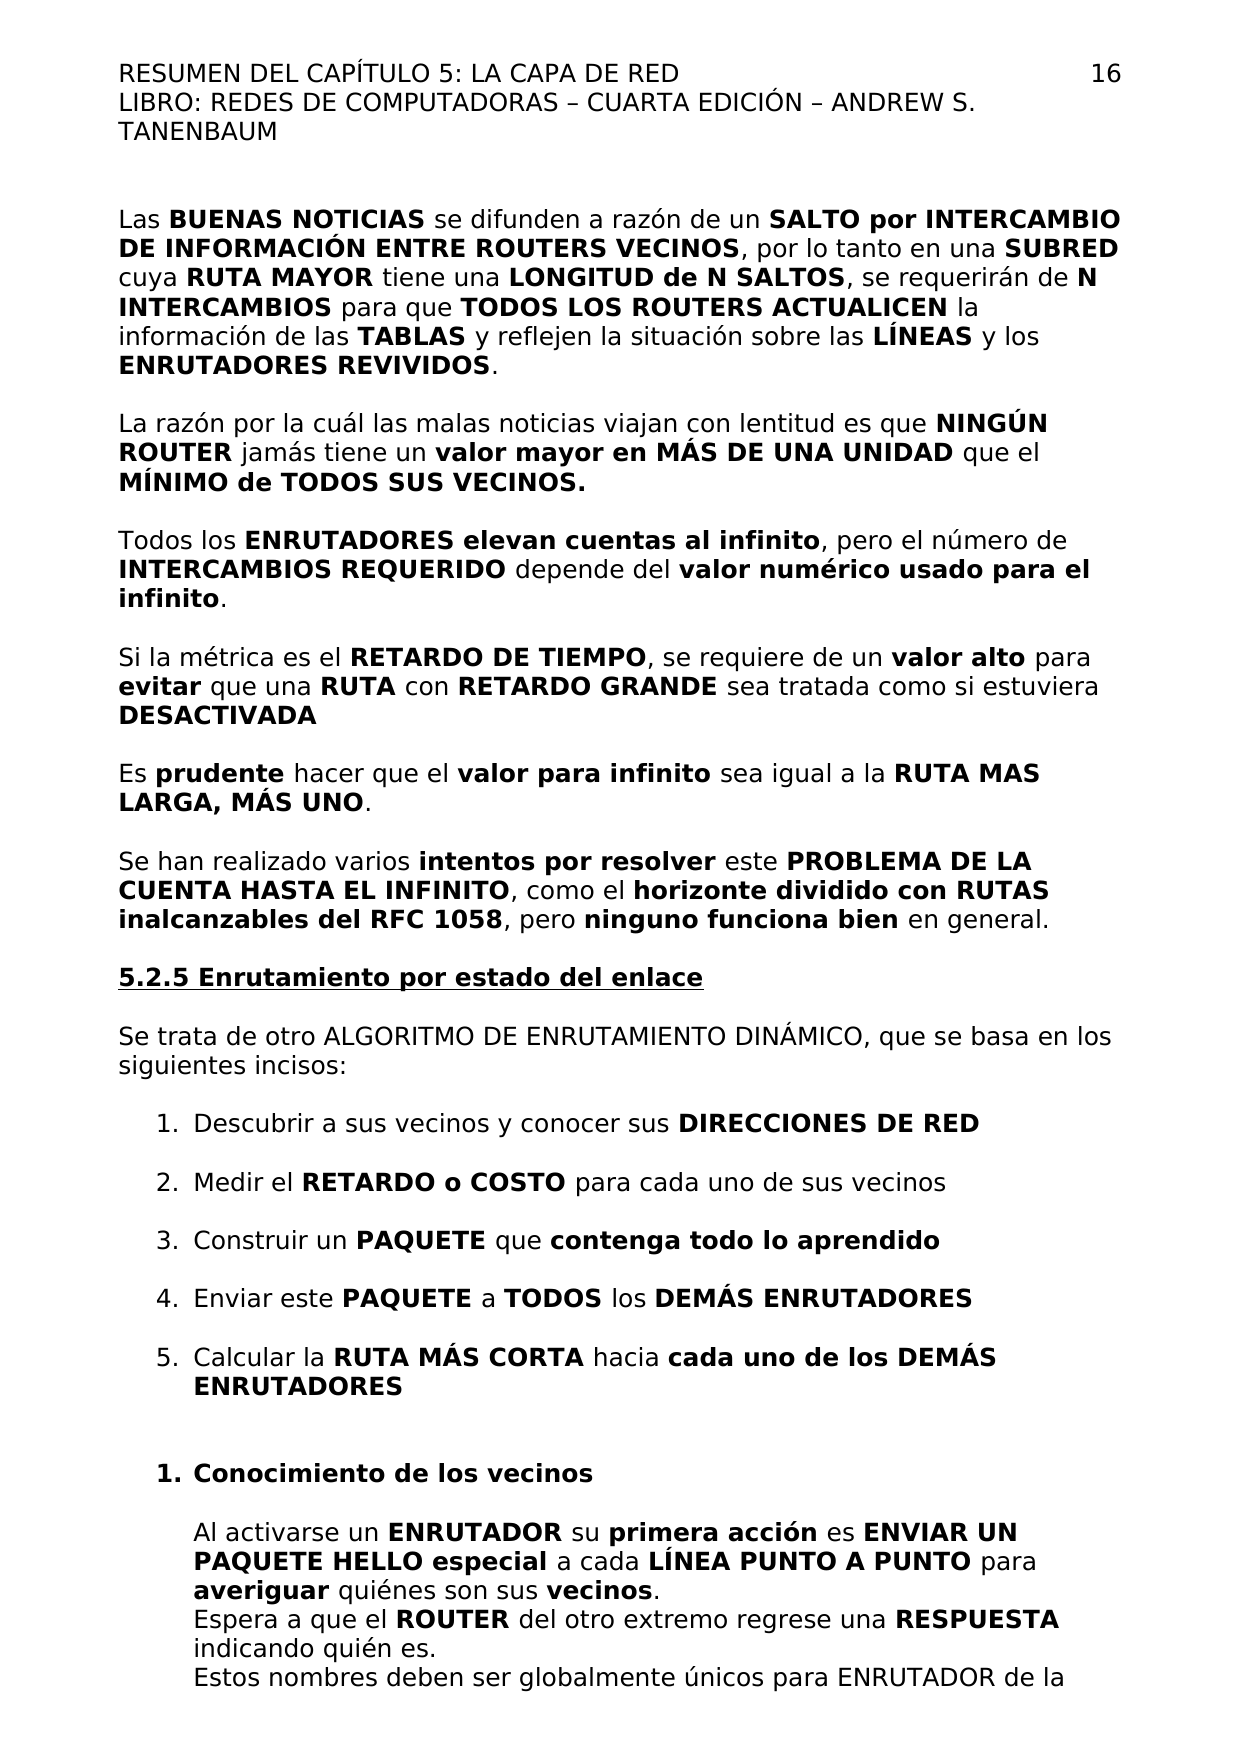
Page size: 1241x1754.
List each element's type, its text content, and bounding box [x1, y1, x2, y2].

list Construir un PAQUETE que contenga todo lo aprendido [156, 1226, 1122, 1255]
list Descubrir a sus vecinos y conocer sus DIRECCIONES DE RED [156, 1109, 1122, 1138]
text 5.2.5 Enrutamiento por estado del enlace [118, 963, 1122, 993]
text Se han realizado varios intentos por resolver este PROBLEMA DE LA CUENTA HASTA EL INFINITO, como el horizonte dividido con RUTAS inalcanzables del RFC 1058, pero ninguno funciona bien en general. [118, 847, 1122, 934]
list Enviar este PAQUETE a TODOS los DEMÁS ENRUTADORES [156, 1284, 1122, 1313]
list Medir el RETARDO o COSTO para cada uno de sus vecinos [156, 1168, 1122, 1197]
text Si la métrica es el RETARDO DE TIEMPO, se requiere de un valor alto para evitar que una RUTA con RETARDO GRANDE sea tratada como si estuviera DESACTIVADA [118, 643, 1122, 730]
text La razón por la cuál las malas noticias viajan con lentitud es que NINGÚN ROUTER jamás tiene un valor mayor en MÁS DE UNA UNIDAD que el MÍNIMO de TODOS SUS VECINOS. [118, 409, 1122, 497]
list Espera a que el ROUTER del otro extremo regrese una RESPUESTA indicando quién es. [156, 1605, 1122, 1663]
text Se trata de otro ALGORITMO DE ENRUTAMIENTO DINÁMICO, que se basa en los siguientes incisos: [118, 1022, 1122, 1080]
list Conocimiento de los vecinos [156, 1459, 1122, 1488]
list Estos nombres deben ser globalmente únicos para ENRUTADOR de la [156, 1663, 1122, 1693]
list Al activarse un ENRUTADOR su primera acción es ENVIAR UN PAQUETE HELLO especial a cada LÍNEA PUNTO A PUNTO para averiguar quiénes son sus vecinos. [156, 1518, 1122, 1605]
list Calcular la RUTA MÁS CORTA hacia cada uno de los DEMÁS ENRUTADORES [156, 1343, 1122, 1401]
text Es prudente hacer que el valor para infinito sea igual a la RUTA MAS LARGA, MÁS UNO. [118, 759, 1122, 818]
text Todos los ENRUTADORES elevan cuentas al infinito, pero el número de INTERCAMBIOS REQUERIDO depende del valor numérico usado para el infinito. [118, 526, 1122, 613]
text Las BUENAS NOTICIAS se difunden a razón de un SALTO por INTERCAMBIO DE INFORMACIÓN ENTRE ROUTERS VECINOS, por lo tanto en una SUBRED cuya RUTA MAYOR tiene una LONGITUD de N SALTOS, se requerirán de N INTERCAMBIOS para que TODOS LOS ROUTERS ACTUALICEN la información de las TABLAS y reflejen la situación sobre las LÍNEAS y los ENRUTADORES REVIVIDOS. [118, 205, 1122, 380]
